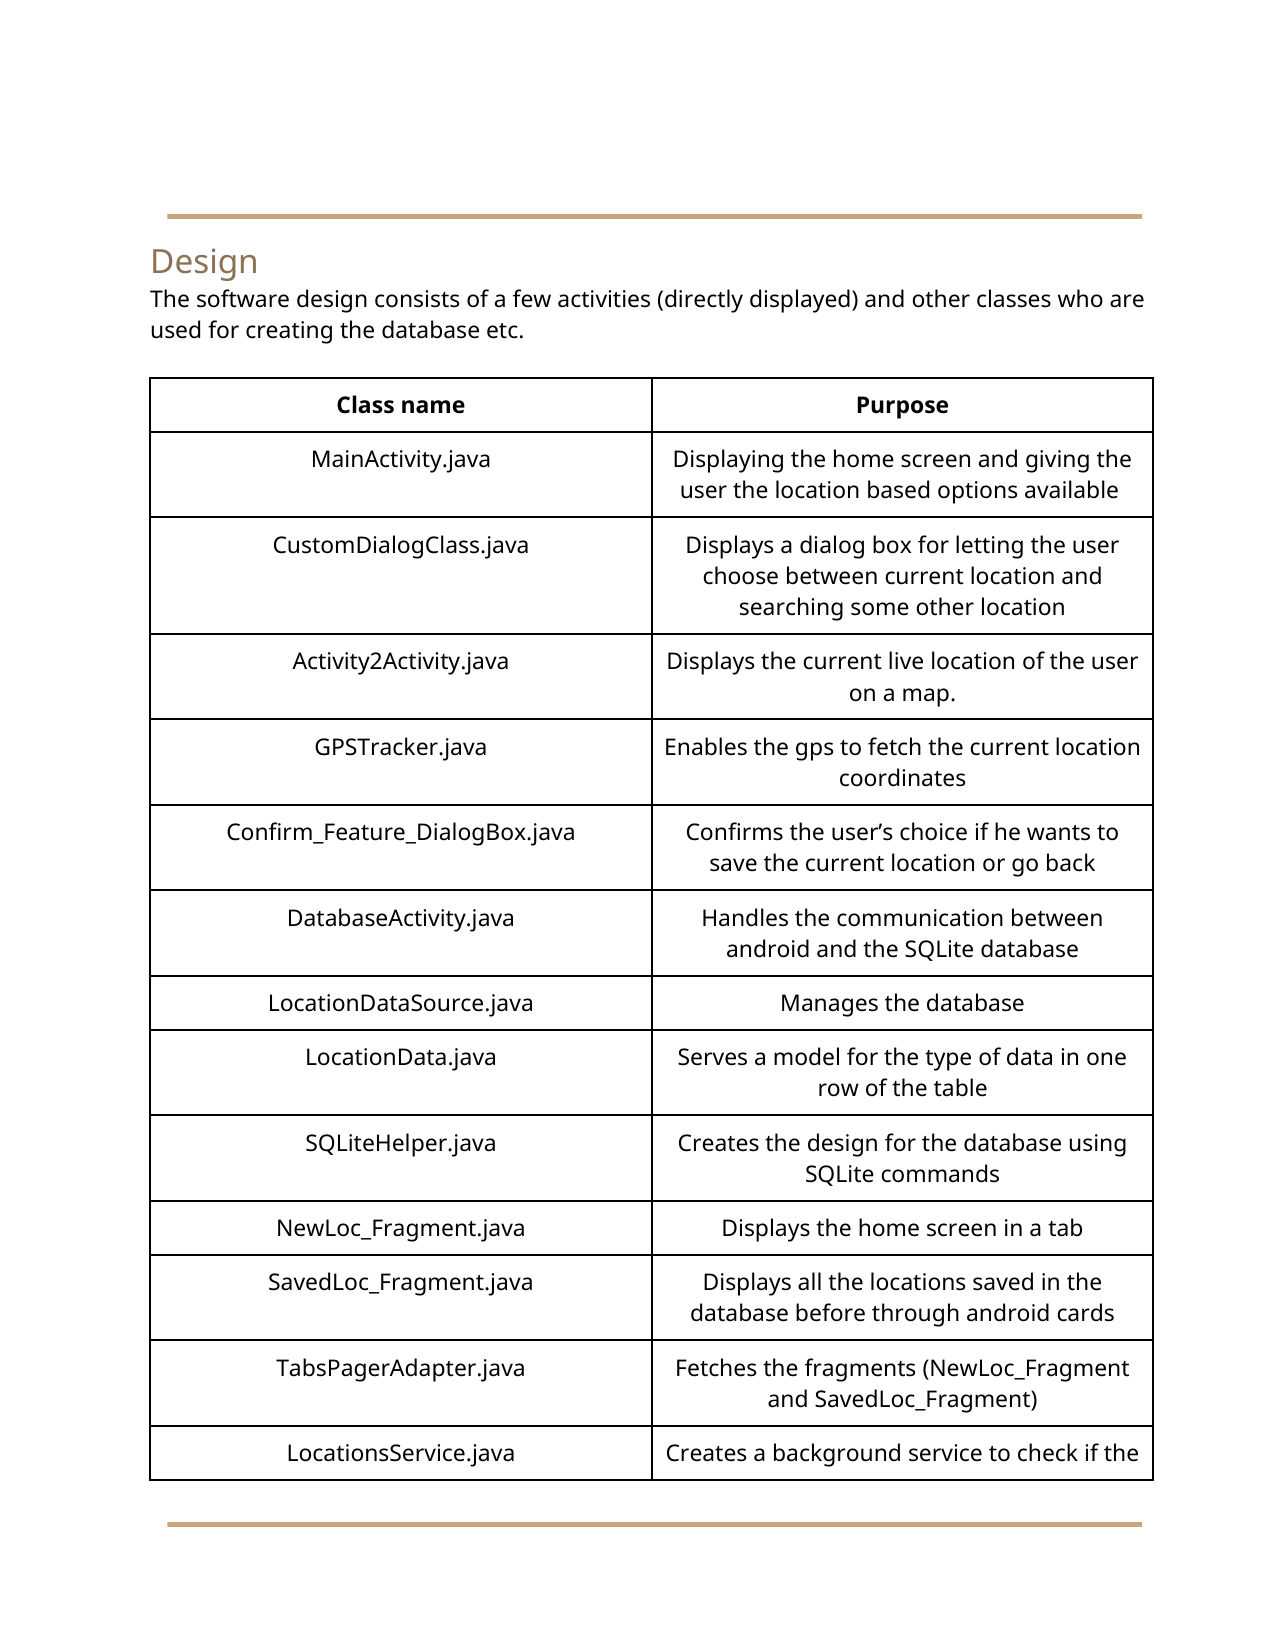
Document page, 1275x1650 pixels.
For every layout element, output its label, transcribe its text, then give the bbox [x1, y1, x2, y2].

table_cell LocationData.java [151, 1031, 651, 1114]
table_cell TabsPagerAdapter.java [151, 1341, 651, 1424]
table_cell DatabaseActivity.java [151, 891, 651, 974]
table_cell Serves a model for the type of data in one row of the table [653, 1031, 1152, 1114]
table_cell NewLoc_Fragment.java [151, 1202, 651, 1254]
text Design [150, 237, 1153, 283]
table_cell Displays the current live location of the user on a map. [653, 635, 1152, 718]
table_cell SavedLoc_Fragment.java [151, 1256, 651, 1339]
table_cell Creates a background service to check if the [653, 1427, 1152, 1479]
table_cell MainActivity.java [151, 433, 651, 516]
picture [167, 1522, 1143, 1527]
table_cell LocationsService.java [151, 1427, 651, 1479]
table_cell Creates the design for the database using SQLite commands [653, 1116, 1152, 1199]
table_cell SQLiteHelper.java [151, 1116, 651, 1199]
table_cell Manages the database [653, 977, 1152, 1029]
table_header Class name [151, 379, 651, 431]
table_cell Confirms the user’s choice if he wants to save the current location or go back [653, 806, 1152, 889]
table_cell Displays all the locations saved in the database before through android cards [653, 1256, 1152, 1339]
table_cell Displays a dialog box for letting the user choose between current location and searching some other location [653, 518, 1152, 633]
table_header Purpose [653, 379, 1152, 431]
table_cell Displays the home screen in a tab [653, 1202, 1152, 1254]
table_cell Confirm_Feature_DialogBox.java [151, 806, 651, 889]
table_cell Activity2Activity.java [151, 635, 651, 718]
table_cell Handles the communication between android and the SQLite database [653, 891, 1152, 974]
table_cell Enables the gps to fetch the current location coordinates [653, 720, 1152, 804]
table_cell LocationDataSource.java [151, 977, 651, 1029]
table_cell CustomDialogClass.java [151, 518, 651, 633]
text The software design consists of a few activities (directly displayed) and other classes who are used for creating the database etc. [150, 283, 1153, 345]
table_cell Fetches the fragments (NewLoc_Fragment and SavedLoc_Fragment) [653, 1341, 1152, 1424]
table_cell Displaying the home screen and giving the user the location based options available [653, 433, 1152, 516]
picture [167, 214, 1143, 219]
table_cell GPSTracker.java [151, 720, 651, 804]
